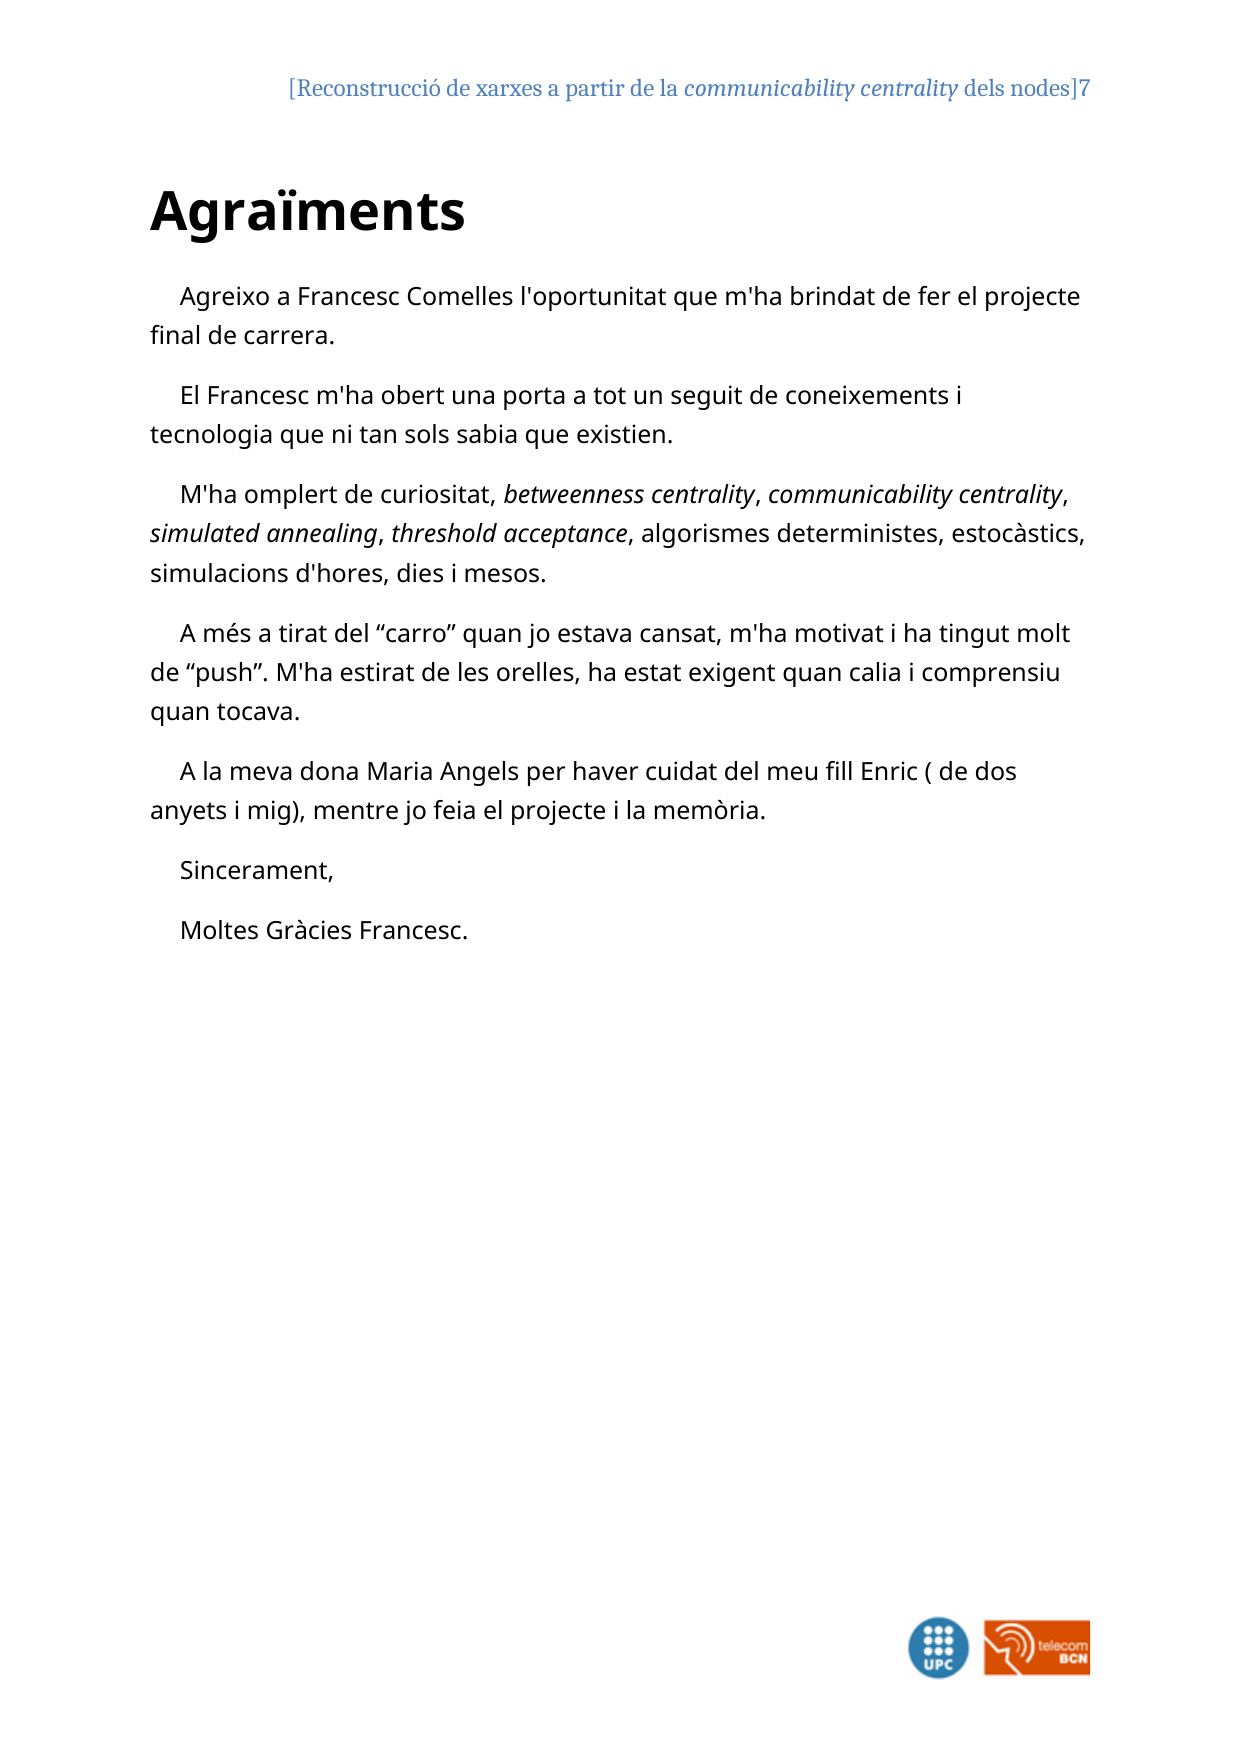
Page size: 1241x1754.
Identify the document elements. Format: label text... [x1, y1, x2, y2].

text Moltes Gràcies Francesc. [150, 913, 1090, 947]
text M'ha omplert de curiositat, betweenness centrality, communicability centrality, simulated annealing, threshold acceptance, algorismes deterministes, estocàstics, simulacions d'hores, dies i mesos. [150, 477, 1090, 589]
text El Francesc m'ha obert una porta a tot un seguit de coneixements i tecnologia que ni tan sols sabia que existien. [150, 378, 1090, 451]
picture [904, 1614, 1091, 1681]
text A més a tirat del “carro” quan jo estava cansat, m'ha motivat i ha tingut molt de “push”. M'ha estirat de les orelles, ha estat exigent quan calia i comprensiu quan tocava. [150, 615, 1090, 728]
subtitle Agraïments [150, 173, 1090, 247]
text Agreixo a Francesc Comelles l'oportunitat que m'ha brindat de fer el projecte final de carrera. [150, 278, 1090, 352]
text Sincerament, [150, 853, 1090, 887]
text A la meva dona Maria Angels per haver cuidat del meu fill Enric ( de dos anyets i mig), mentre jo feia el projecte i la memòria. [150, 753, 1090, 827]
